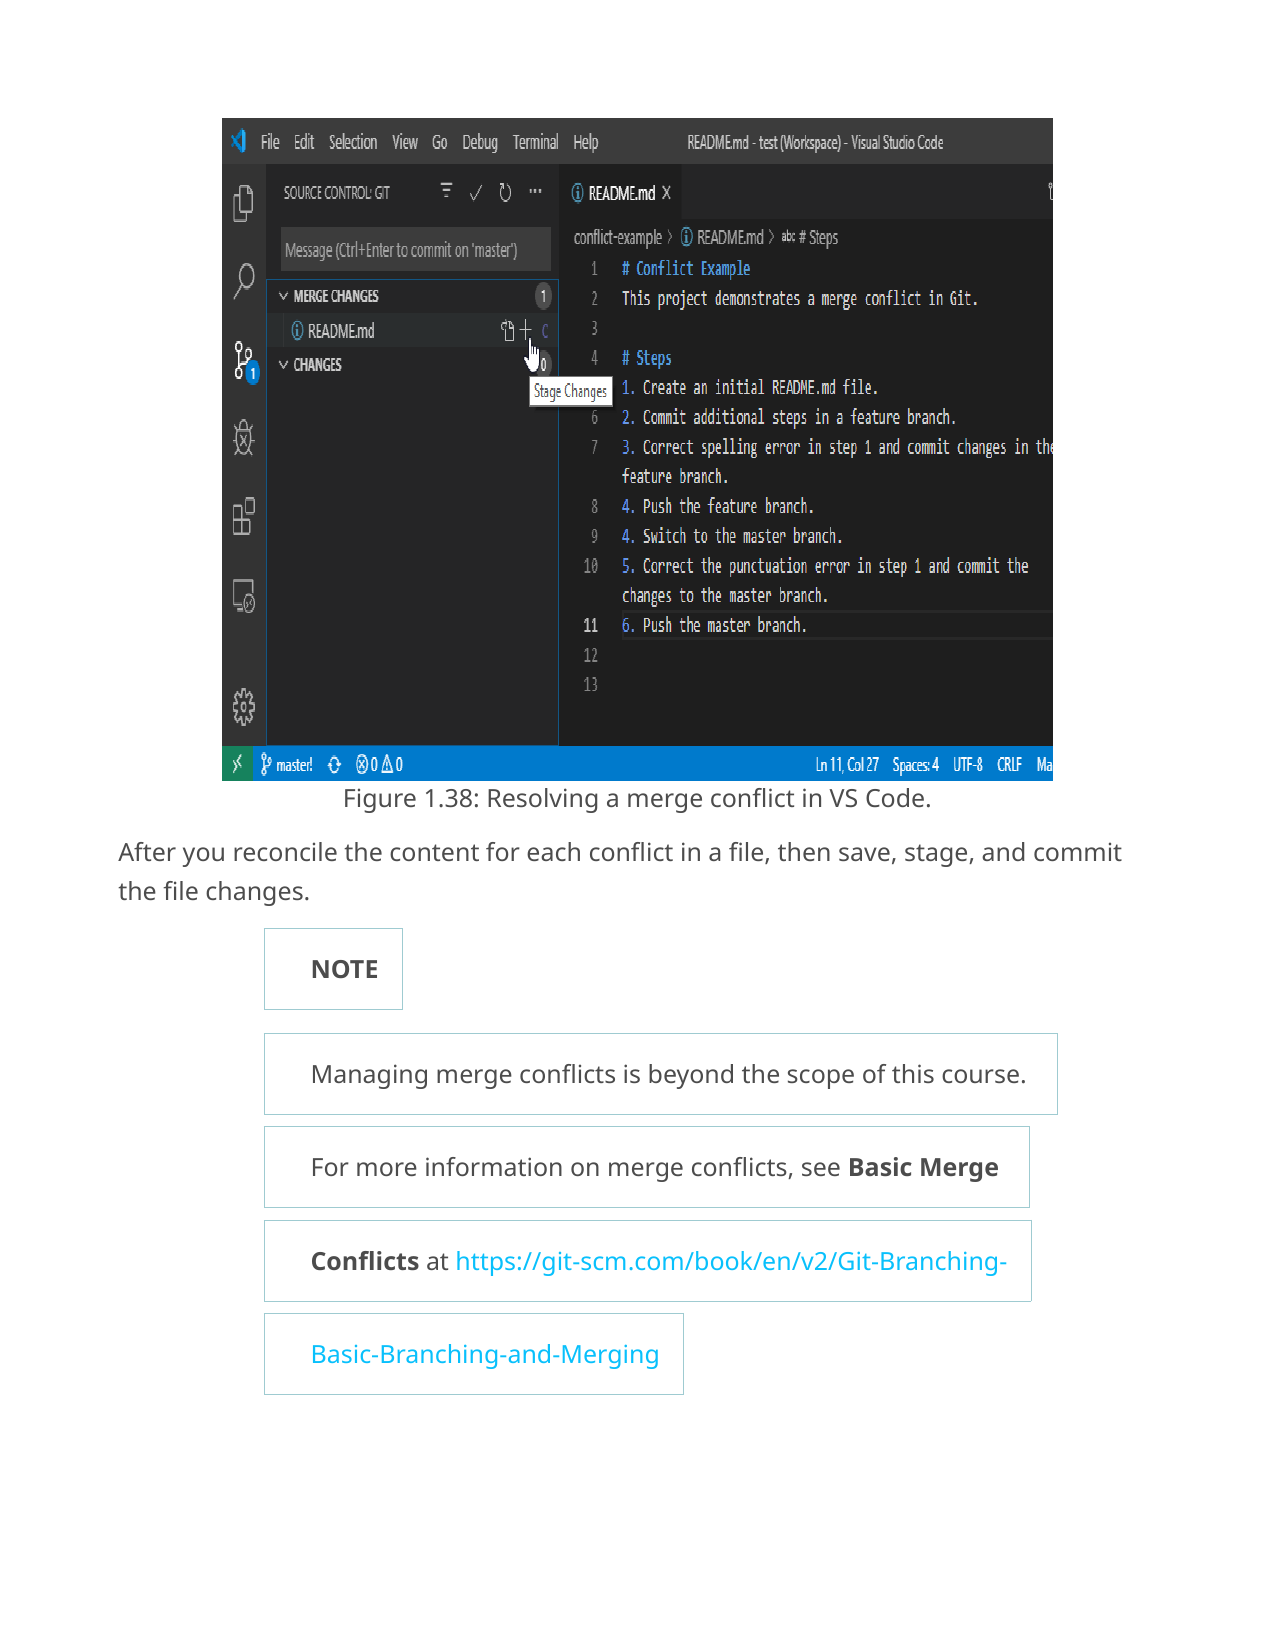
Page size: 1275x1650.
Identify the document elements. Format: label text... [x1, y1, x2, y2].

subtitle [403, 928, 1082, 1009]
text After you reconcile the content for each conflict in a file, then save, stage, and commit the file changes. [118, 834, 1157, 908]
text Managing merge conflicts is beyond the scope of this course. For more information on merge conflicts, see Basic Merge Conflicts at https://git-scm.com/book/en/v2/Git-Branching-Basic-Branching-and-Merging [263, 1033, 1082, 1394]
subtitle NOTE [265, 929, 402, 1009]
picture [222, 118, 1053, 781]
text Figure 1.38: Resolving a merge conflict in VS Code. [118, 781, 1157, 815]
